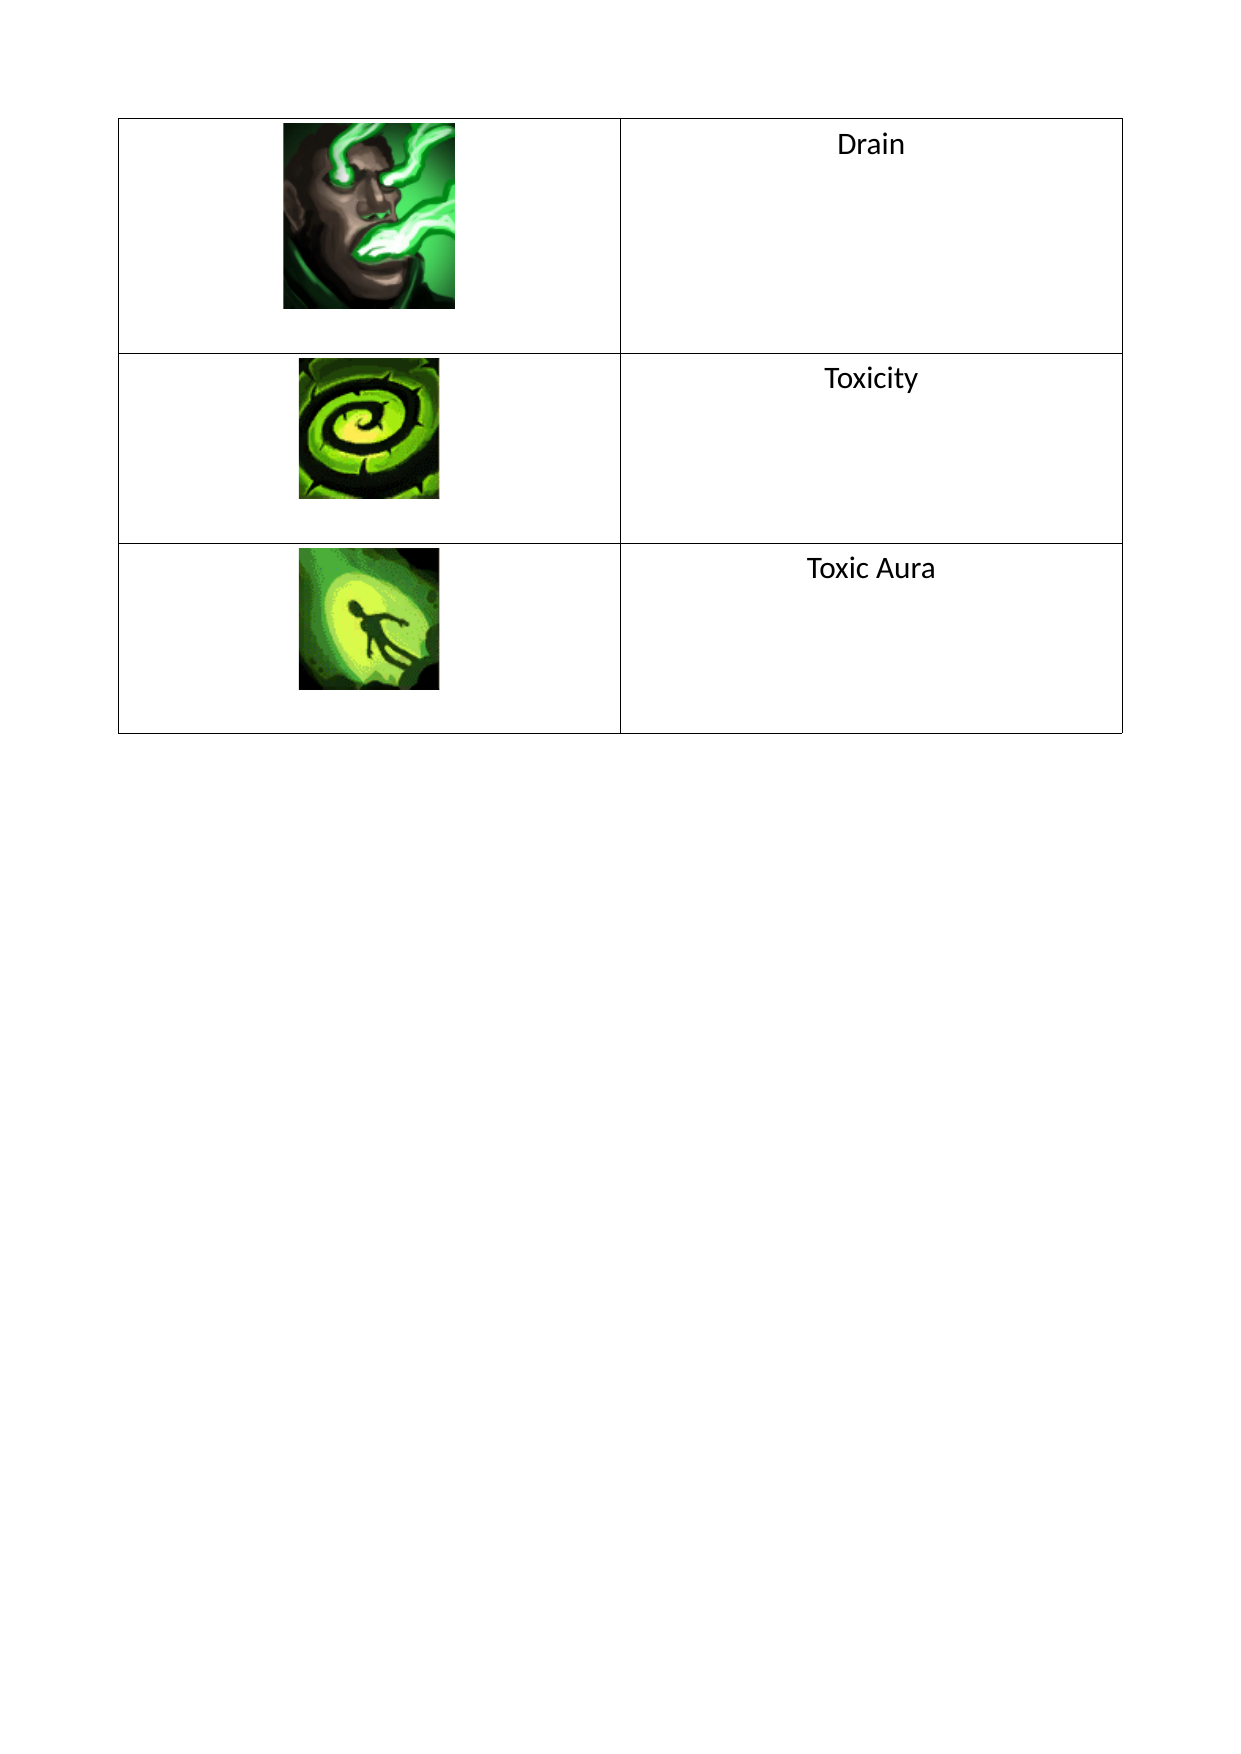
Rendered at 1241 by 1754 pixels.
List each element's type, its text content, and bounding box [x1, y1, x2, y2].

table_cell [119, 119, 620, 308]
table_cell Toxicity [621, 354, 1122, 543]
table_cell [119, 549, 620, 733]
table_cell [119, 544, 620, 548]
table_cell [119, 309, 620, 352]
picture [298, 358, 440, 499]
table_cell Toxic Aura [621, 544, 1122, 733]
picture [298, 548, 440, 690]
table_cell Drain [621, 119, 1122, 352]
picture [283, 123, 455, 309]
table_cell [119, 354, 620, 543]
